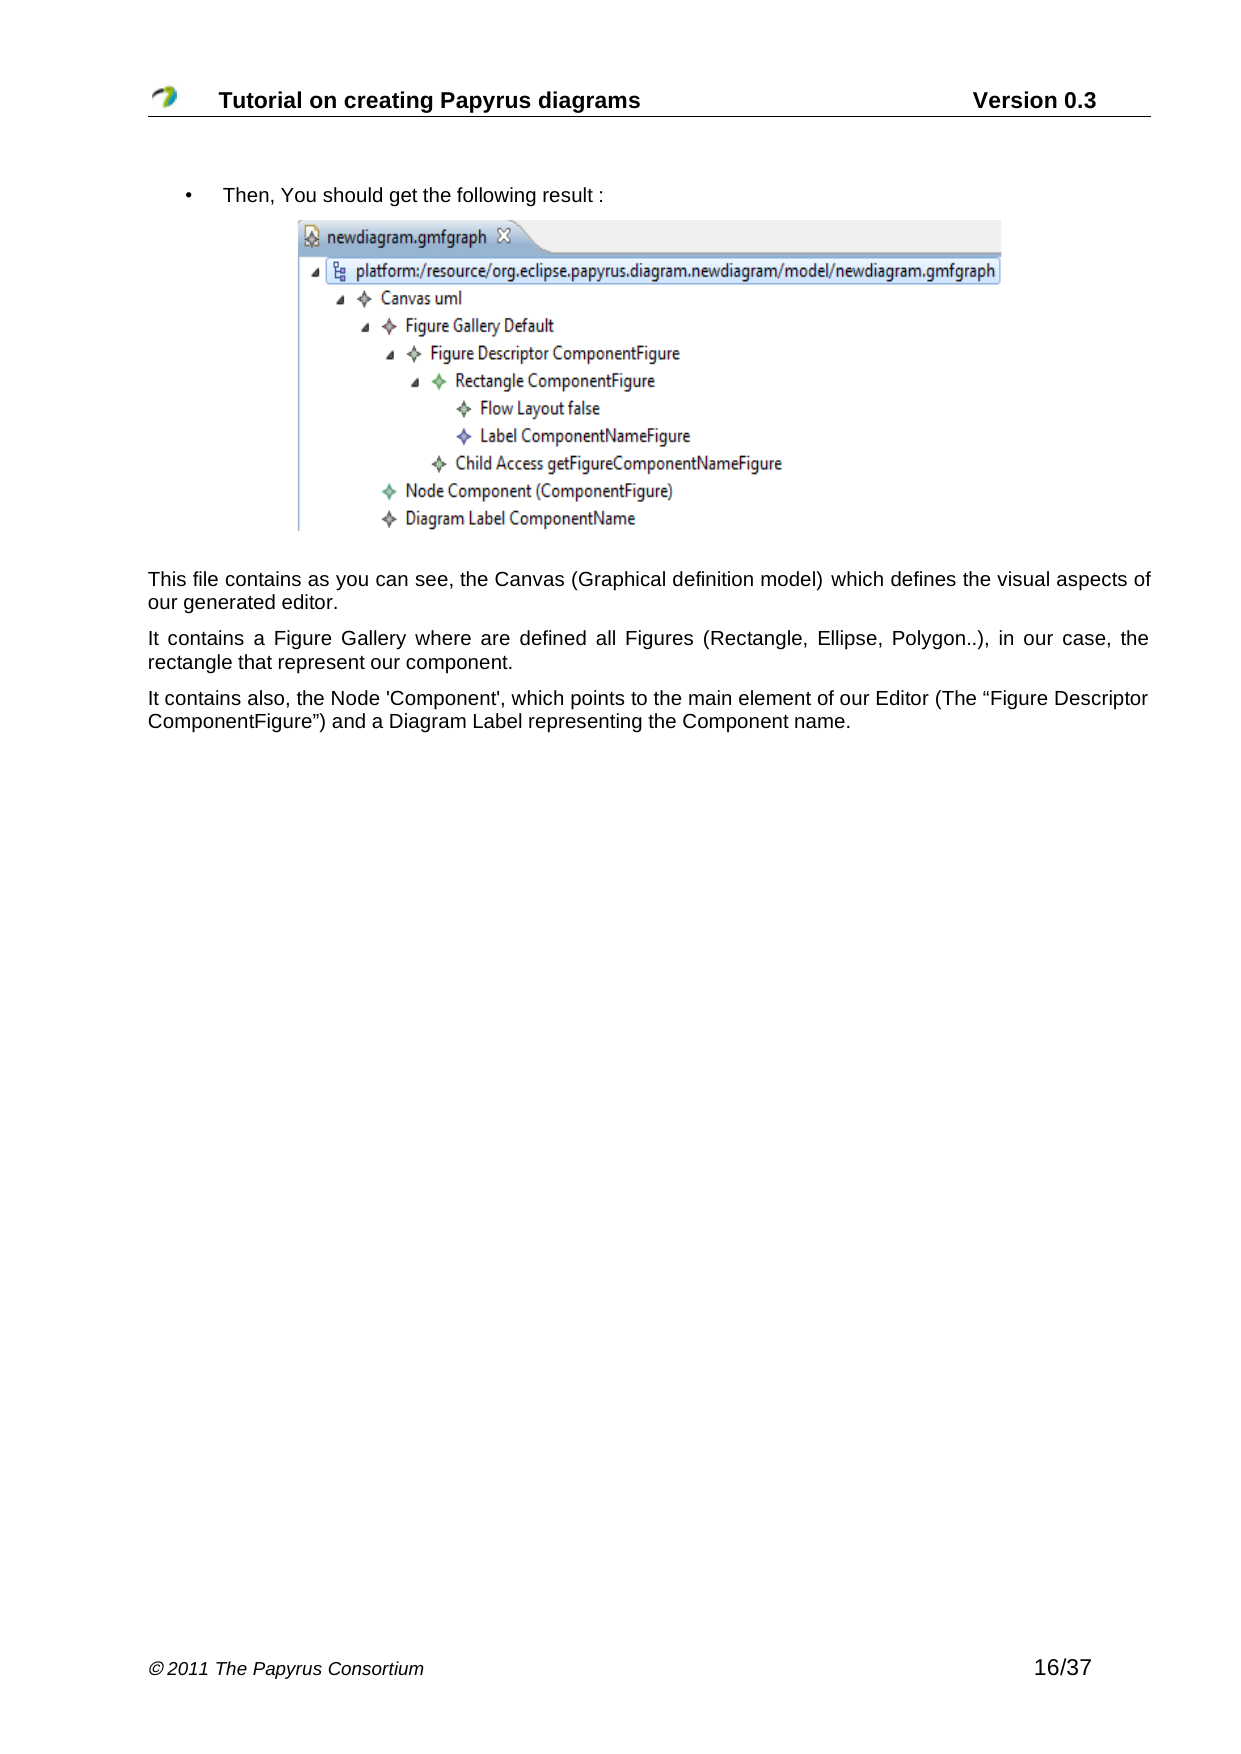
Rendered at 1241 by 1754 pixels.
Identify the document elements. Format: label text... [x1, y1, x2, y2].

text It contains also, the Node 'Component', which points to the main element of our Editor (The “Figure Descriptor ComponentFigure”) and a Diagram Label representing the Component name. [148, 686, 1151, 733]
text This file contains as you can see, the Canvas (Graphical definition model) which defines the visual aspects of our generated editor. [148, 567, 1151, 614]
text It contains a Figure Gallery where are defined all Figures (Rectangle, Ellipse, Polygon..), in our case, the rectangle that represent our component. [148, 627, 1151, 674]
picture [152, 84, 177, 110]
list Then, You should get the following result : [185, 184, 1151, 207]
